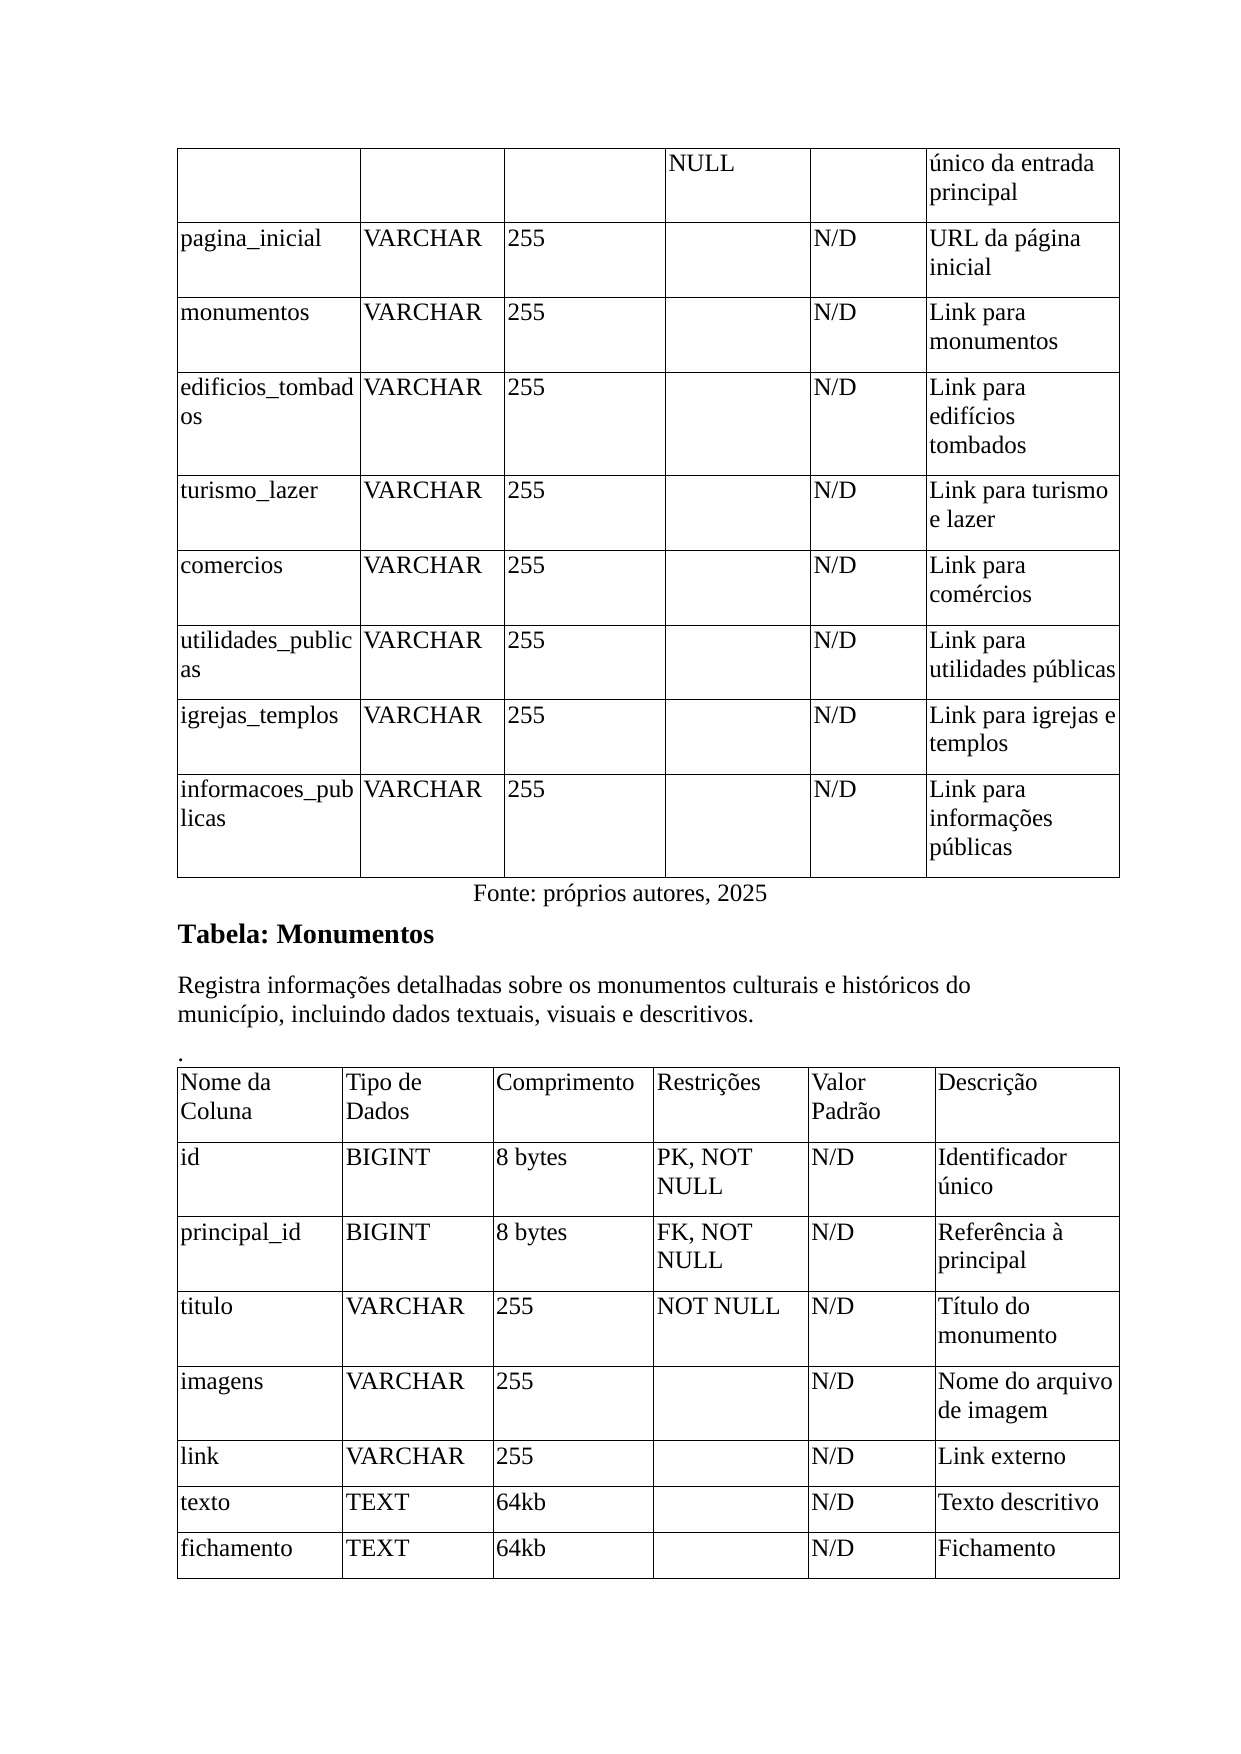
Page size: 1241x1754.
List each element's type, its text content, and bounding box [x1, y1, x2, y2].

table_cell Link para monumentos [927, 298, 1119, 372]
table_cell VARCHAR [361, 551, 504, 624]
table_cell 255 [505, 700, 665, 774]
table_cell pagina_inicial [178, 223, 360, 297]
table_cell N/D [811, 700, 926, 774]
subtitle Tabela: Monumentos [177, 917, 1063, 949]
table_cell N/D [809, 1217, 935, 1291]
table_cell VARCHAR [361, 298, 504, 372]
table_cell BIGINT [343, 1143, 493, 1216]
table_cell 255 [505, 775, 665, 877]
table_cell NULL [666, 149, 810, 222]
table_cell VARCHAR [343, 1367, 493, 1440]
table_cell Fichamento [936, 1533, 1119, 1578]
table_cell N/D [811, 775, 926, 877]
table_cell TEXT [343, 1533, 493, 1578]
table_cell [666, 775, 810, 877]
table_cell NOT NULL [654, 1292, 808, 1366]
table_cell N/D [809, 1487, 935, 1532]
table_cell N/D [811, 223, 926, 297]
table_cell 255 [505, 298, 665, 372]
table_cell VARCHAR [361, 476, 504, 550]
table_cell [666, 298, 810, 372]
table_cell Texto descritivo [936, 1487, 1119, 1532]
table_cell [654, 1367, 808, 1440]
table_cell texto [178, 1487, 342, 1532]
table_header Restrições [654, 1068, 808, 1142]
table_cell informacoes_publicas [178, 775, 360, 877]
table_cell N/D [809, 1143, 935, 1216]
table_cell [666, 476, 810, 550]
table_header Descrição [936, 1068, 1119, 1142]
table_cell utilidades_publicas [178, 626, 360, 699]
table_cell [361, 149, 504, 222]
table_cell [811, 149, 926, 222]
text . [177, 1038, 1063, 1067]
table_header Comprimento [494, 1068, 653, 1142]
table_cell [666, 551, 810, 624]
table_cell 8 bytes [494, 1217, 653, 1291]
table_cell comercios [178, 551, 360, 624]
table_cell 8 bytes [494, 1143, 653, 1216]
table_cell Link para igrejas e templos [927, 700, 1119, 774]
table_cell fichamento [178, 1533, 342, 1578]
table_cell N/D [809, 1533, 935, 1578]
table_cell Identificador único [936, 1143, 1119, 1216]
table_cell VARCHAR [361, 626, 504, 699]
table_cell único da entrada principal [927, 149, 1119, 222]
table_cell [654, 1441, 808, 1486]
table_cell N/D [811, 298, 926, 372]
table_cell VARCHAR [361, 373, 504, 475]
table_cell igrejas_templos [178, 700, 360, 774]
table_cell N/D [809, 1441, 935, 1486]
table_cell turismo_lazer [178, 476, 360, 550]
table_cell Link para informações públicas [927, 775, 1119, 877]
table_cell 255 [505, 626, 665, 699]
table_cell Link para turismo e lazer [927, 476, 1119, 550]
text Fonte: próprios autores, 2025 [177, 878, 1063, 907]
table_cell N/D [809, 1367, 935, 1440]
table_cell [654, 1487, 808, 1532]
table_cell N/D [811, 476, 926, 550]
table_cell 255 [505, 476, 665, 550]
table_cell Título do monumento [936, 1292, 1119, 1366]
table_cell BIGINT [343, 1217, 493, 1291]
table_cell [178, 149, 360, 222]
table_cell N/D [811, 626, 926, 699]
table_cell Link para comércios [927, 551, 1119, 624]
table_cell 255 [494, 1292, 653, 1366]
table_cell link [178, 1441, 342, 1486]
table_cell Referência à principal [936, 1217, 1119, 1291]
table_cell PK, NOT NULL [654, 1143, 808, 1216]
table_cell [666, 373, 810, 475]
table_cell TEXT [343, 1487, 493, 1532]
table_header Tipo de Dados [343, 1068, 493, 1142]
table_cell VARCHAR [343, 1441, 493, 1486]
table_cell 255 [505, 551, 665, 624]
table_cell N/D [811, 551, 926, 624]
table_cell monumentos [178, 298, 360, 372]
table_cell 64kb [494, 1533, 653, 1578]
table_cell VARCHAR [361, 700, 504, 774]
table_cell [666, 700, 810, 774]
table_cell Link para utilidades públicas [927, 626, 1119, 699]
table_cell URL da página inicial [927, 223, 1119, 297]
table_cell VARCHAR [361, 223, 504, 297]
table_cell 255 [505, 373, 665, 475]
table_cell 255 [494, 1441, 653, 1486]
table_cell [654, 1533, 808, 1578]
table_cell titulo [178, 1292, 342, 1366]
table_header Nome da Coluna [178, 1068, 342, 1142]
table_cell N/D [811, 373, 926, 475]
table_cell 255 [505, 223, 665, 297]
table_cell [666, 223, 810, 297]
table_cell VARCHAR [343, 1292, 493, 1366]
table_cell Nome do arquivo de imagem [936, 1367, 1119, 1440]
table_cell edificios_tombados [178, 373, 360, 475]
table_cell [666, 626, 810, 699]
table_cell 255 [494, 1367, 653, 1440]
table_header Valor Padrão [809, 1068, 935, 1142]
text Registra informações detalhadas sobre os monumentos culturais e históricos do município, incluindo dados textuais, visuais e descritivos. [177, 970, 1063, 1028]
table_cell 64kb [494, 1487, 653, 1532]
table_cell id [178, 1143, 342, 1216]
table_cell FK, NOT NULL [654, 1217, 808, 1291]
table_cell Link externo [936, 1441, 1119, 1486]
table_cell N/D [809, 1292, 935, 1366]
table_cell [505, 149, 665, 222]
table_cell principal_id [178, 1217, 342, 1291]
table_cell imagens [178, 1367, 342, 1440]
table_cell Link para edifícios tombados [927, 373, 1119, 475]
table_cell VARCHAR [361, 775, 504, 877]
